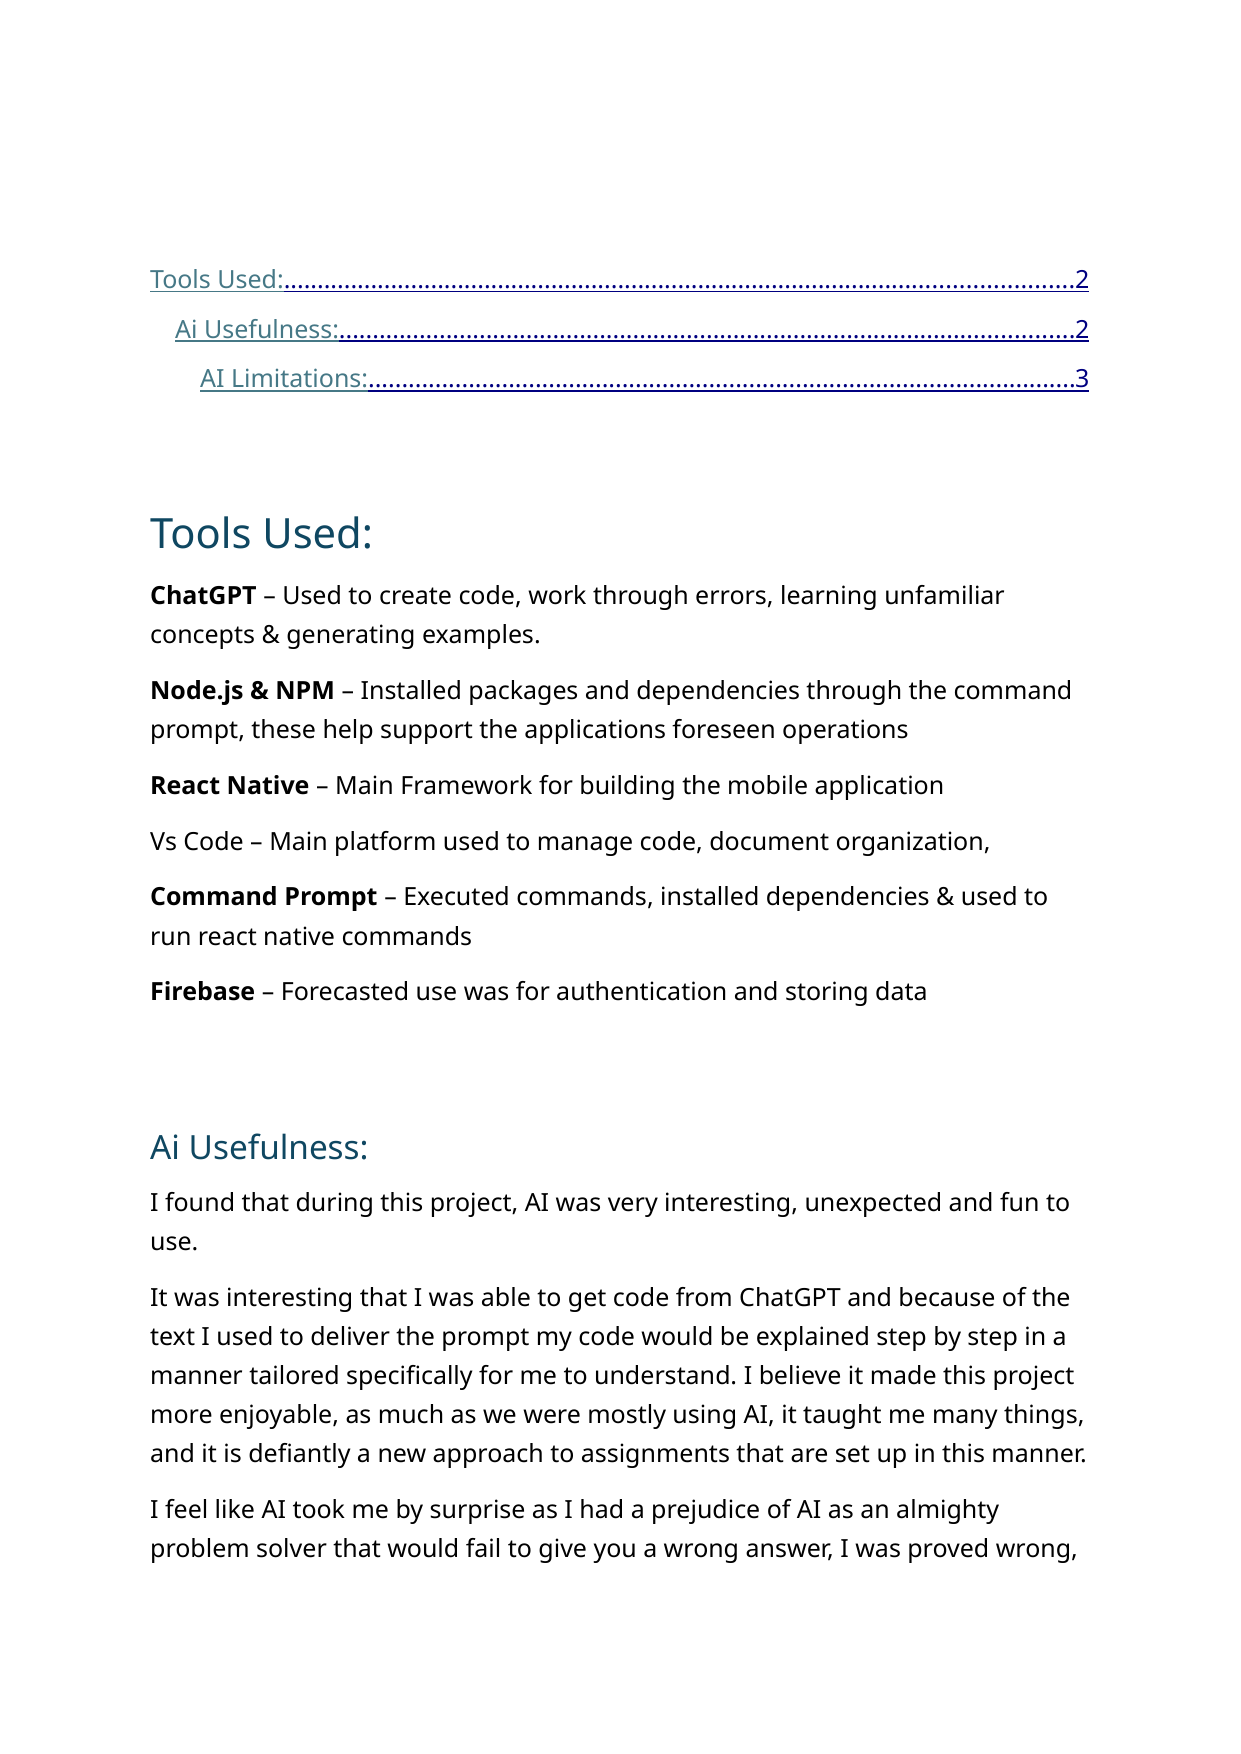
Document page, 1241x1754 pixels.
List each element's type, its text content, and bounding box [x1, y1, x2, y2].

text I feel like AI took me by surprise as I had a prejudice of AI as an almighty problem solver that would fail to give you a wrong answer, I was proved wrong, [150, 1492, 1090, 1565]
text Node.js & NPM – Installed packages and dependencies through the command prompt, these help support the applications foreseen operations [150, 672, 1090, 746]
text Command Prompt – Executed commands, installed dependencies & used to run react native commands [150, 879, 1090, 952]
subtitle Ai Usefulness: [150, 1124, 1090, 1169]
text React Native – Main Framework for building the mobile application [150, 767, 1090, 801]
text Tools Used: 2 [150, 262, 1090, 296]
text It was interesting that I was able to get code from ChatGPT and because of the text I used to deliver the prompt my code would be explained step by step in a manner tailored specifically for me to understand. I believe it made this project more enjoyable, as much as we were mostly using AI, it taught me many things, and it is defiantly a new approach to assignments that are set up in this manner. [150, 1279, 1090, 1470]
text Ai Usefulness: 2 [175, 311, 1090, 345]
text I found that during this project, AI was very interesting, unexpected and fun to use. [150, 1184, 1090, 1257]
text Firebase – Forecasted use was for authentication and storing data [150, 974, 1090, 1008]
subtitle Tools Used: [150, 504, 1090, 561]
text AI Limitations: 3 [200, 361, 1090, 395]
text ChatGPT – Used to create code, work through errors, learning unfamiliar concepts & generating examples. [150, 577, 1090, 651]
text Vs Code – Main platform used to manage code, document organization, [150, 823, 1090, 857]
